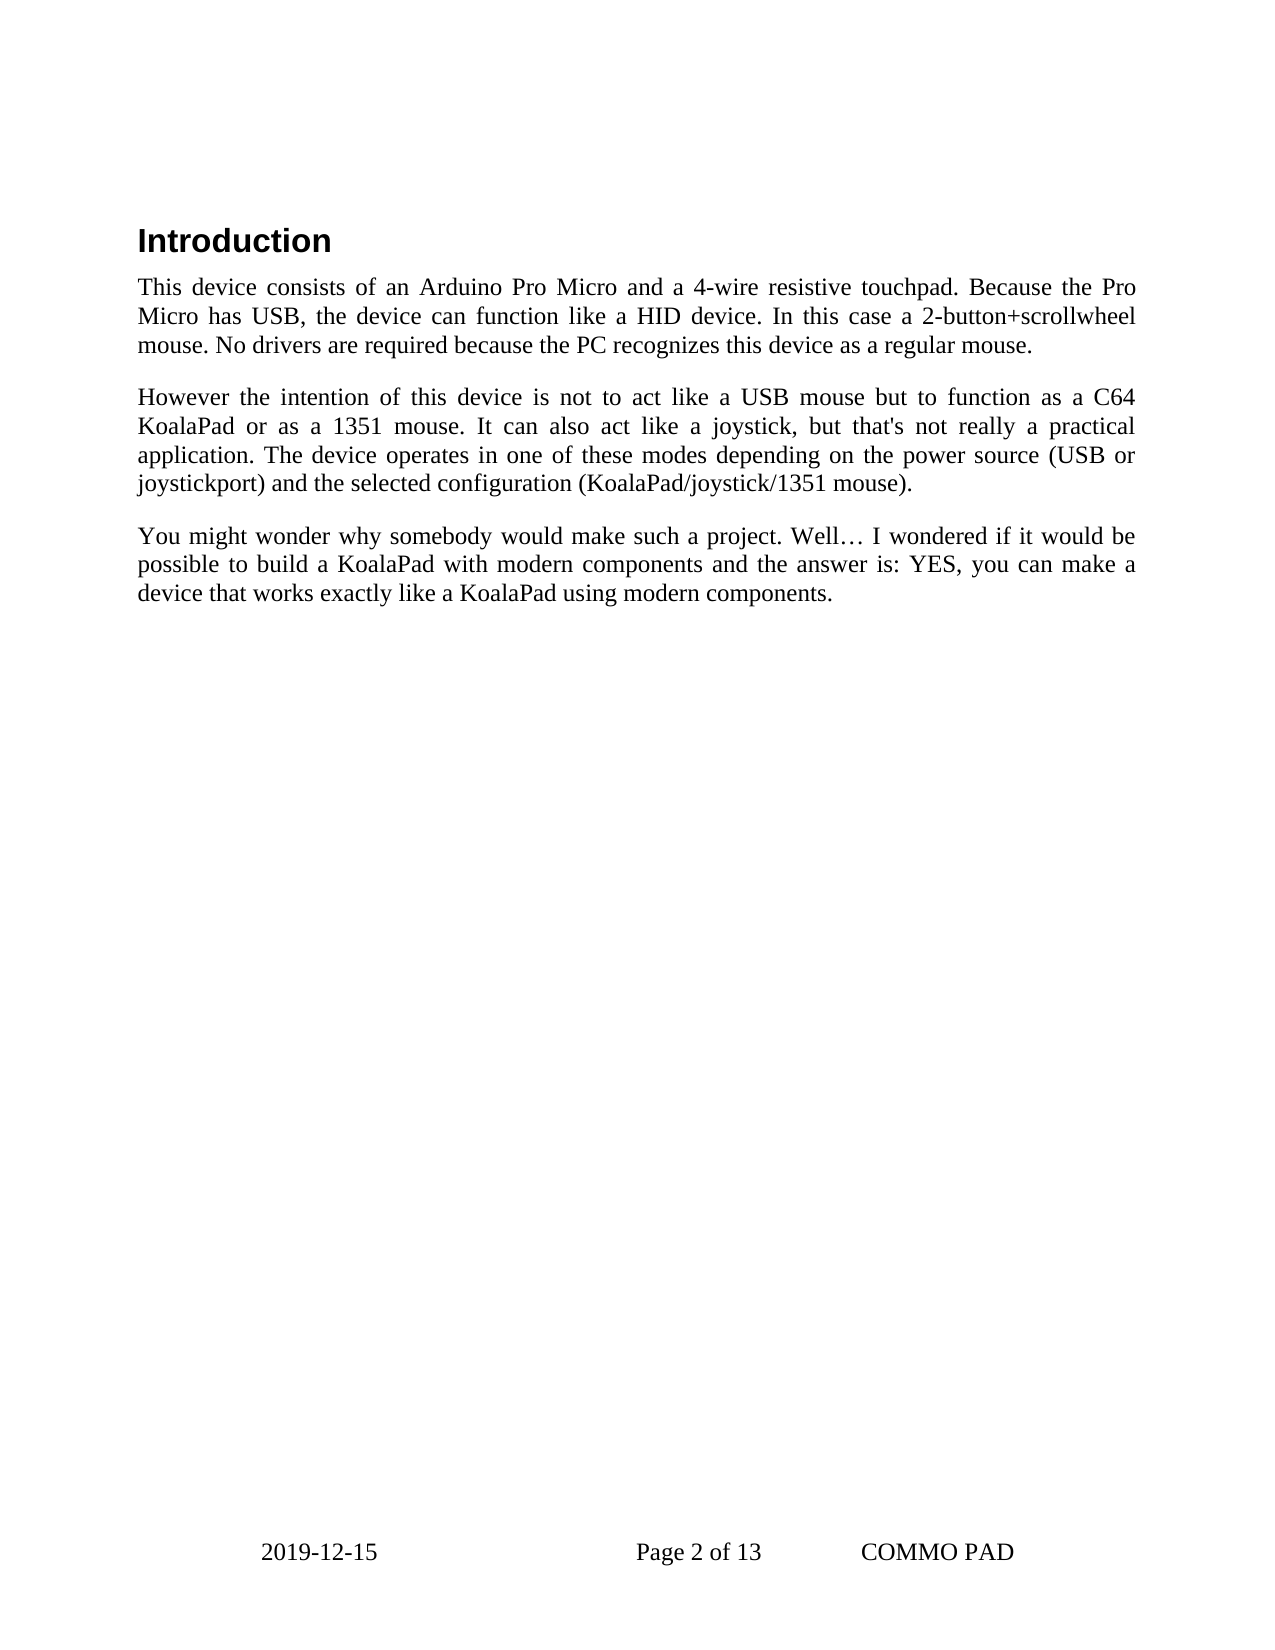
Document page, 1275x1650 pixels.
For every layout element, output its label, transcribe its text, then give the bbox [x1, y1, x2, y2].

text However the intention of this device is not to act like a USB mouse but to function as a C64 KoalaPad or as a 1351 mouse. It can also act like a joystick, but that's not really a practical application. The device operates in one of these modes depending on the power source (USB or joystickport) and the selected configuration (KoalaPad/joystick/1351 mouse). [137, 382, 1138, 497]
text This device consists of an Arduino Pro Micro and a 4-wire resistive touchpad. Because the Pro Micro has USB, the device can function like a HID device. In this case a 2-button+scrollwheel mouse. No drivers are required because the PC recognizes this device as a regular mouse. [137, 272, 1138, 358]
text You might wonder why somebody would make such a project. Well… I wondered if it would be possible to build a KoalaPad with modern components and the answer is: YES, you can make a device that works exactly like a KoalaPad using modern components. [137, 521, 1138, 607]
text Introduction [137, 221, 1138, 260]
